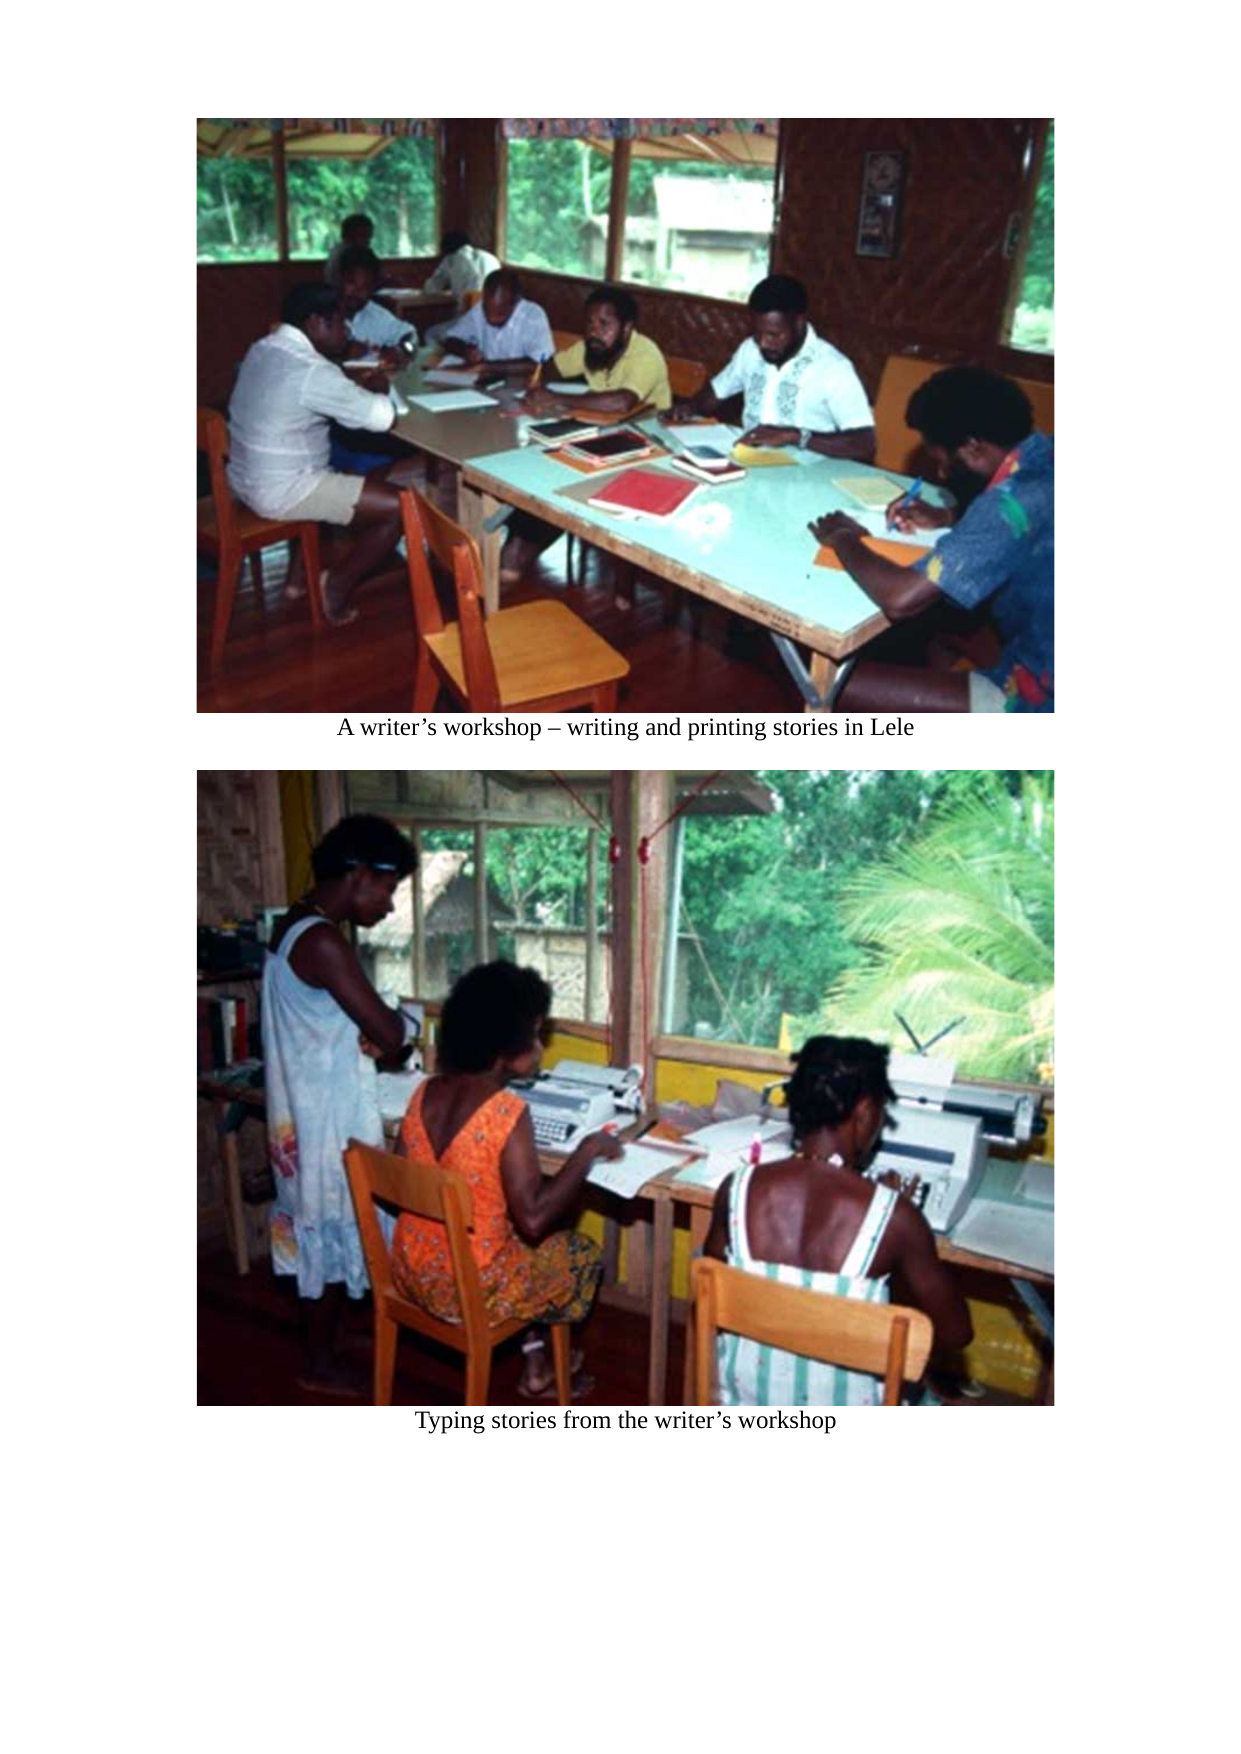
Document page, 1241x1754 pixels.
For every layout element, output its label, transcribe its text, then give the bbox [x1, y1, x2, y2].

table_cell A writer’s workshop – writing and printing stories in Lele [138, 713, 1113, 741]
table_cell Typing stories from the writer’s workshop [138, 1406, 1113, 1434]
table_header [138, 770, 196, 1406]
table_header [1055, 770, 1113, 1406]
table_header [138, 119, 196, 712]
picture [196, 118, 1055, 713]
picture [196, 770, 1055, 1406]
table_header [1055, 119, 1113, 712]
